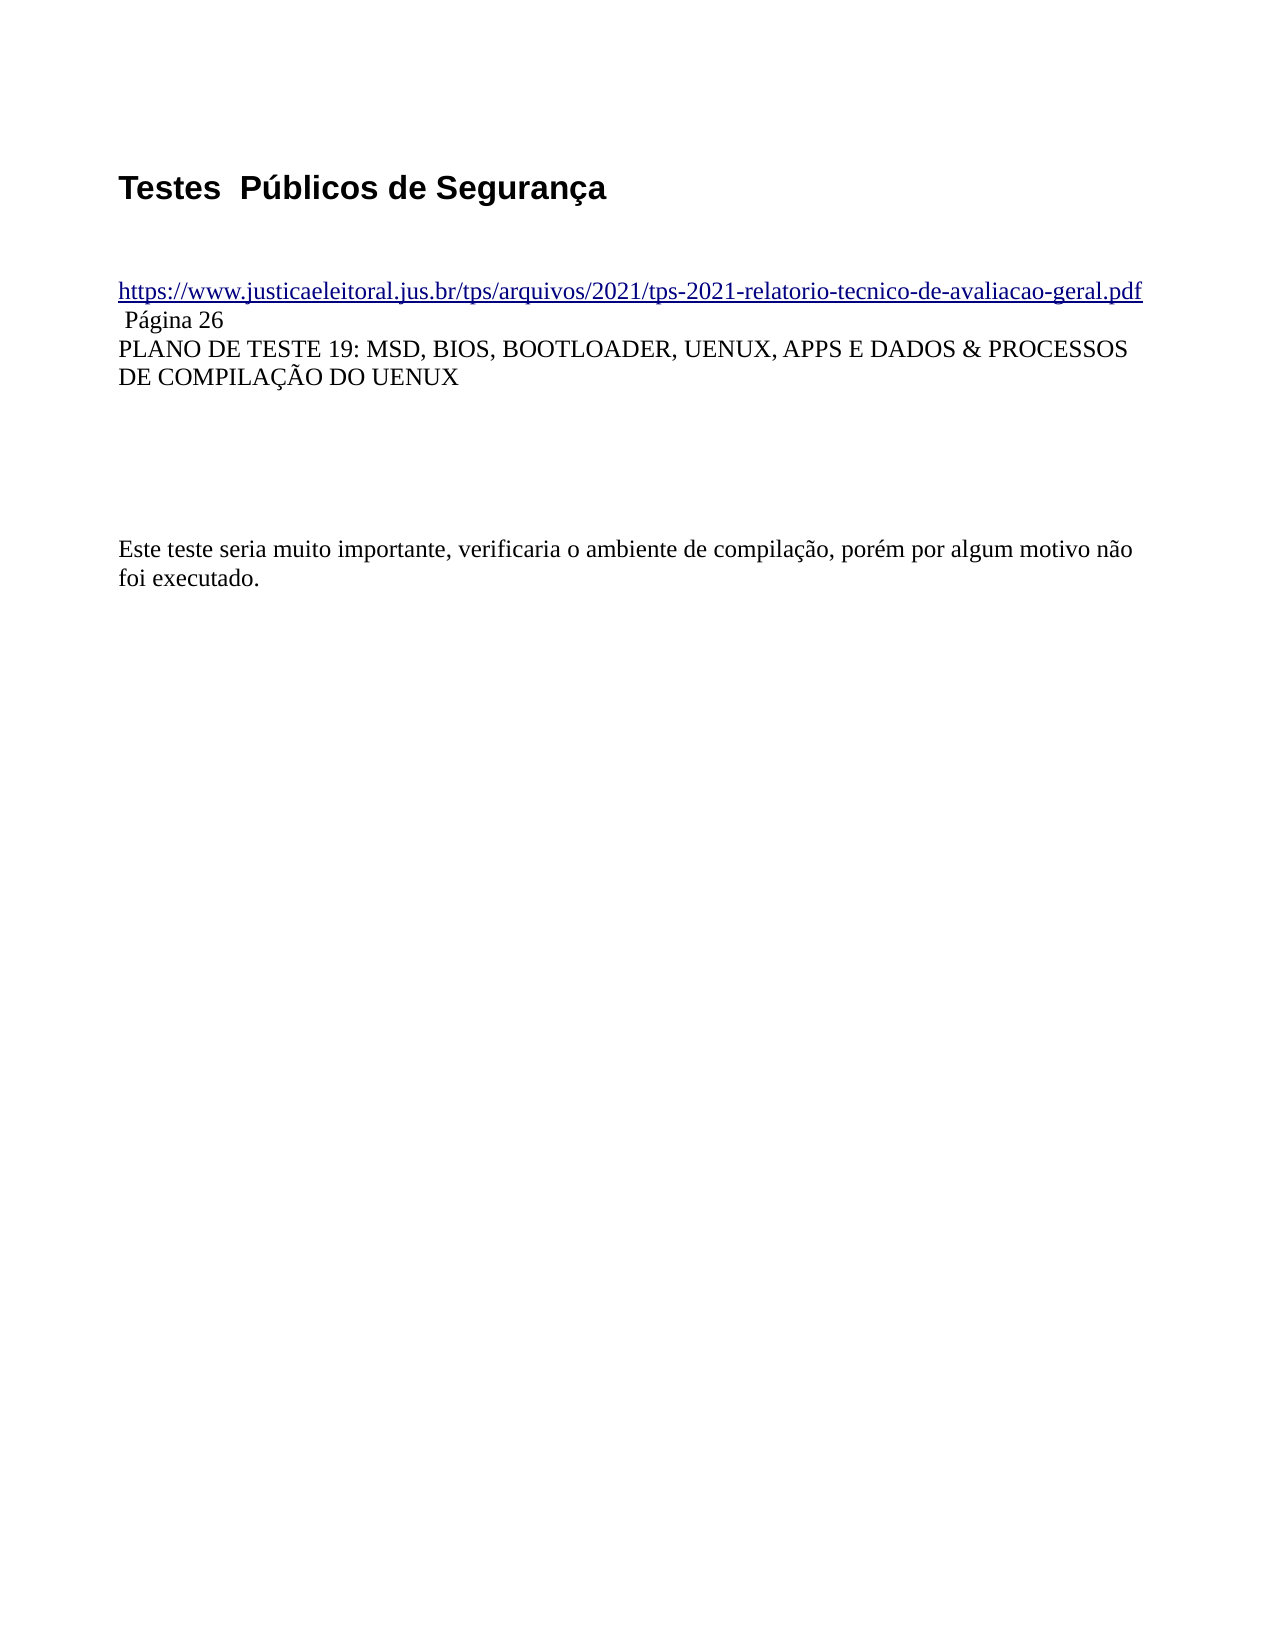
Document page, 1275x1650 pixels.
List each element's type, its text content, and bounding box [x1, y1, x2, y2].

text PLANO DE TESTE 19: MSD, BIOS, BOOTLOADER, UENUX, APPS E DADOS & PROCESSOS DE COMPILAÇÃO DO UENUX [118, 334, 1157, 391]
text Página 26 [118, 305, 1157, 334]
text https://www.justicaeleitoral.jus.br/tps/arquivos/2021/tps-2021-relatorio-tecnico-de-avaliacao-geral.pdf [118, 276, 1157, 305]
text Este teste seria muito importante, verificaria o ambiente de compilação, porém por algum motivo não foi executado. [118, 534, 1157, 591]
subtitle Testes Públicos de Segurança [118, 168, 1157, 206]
